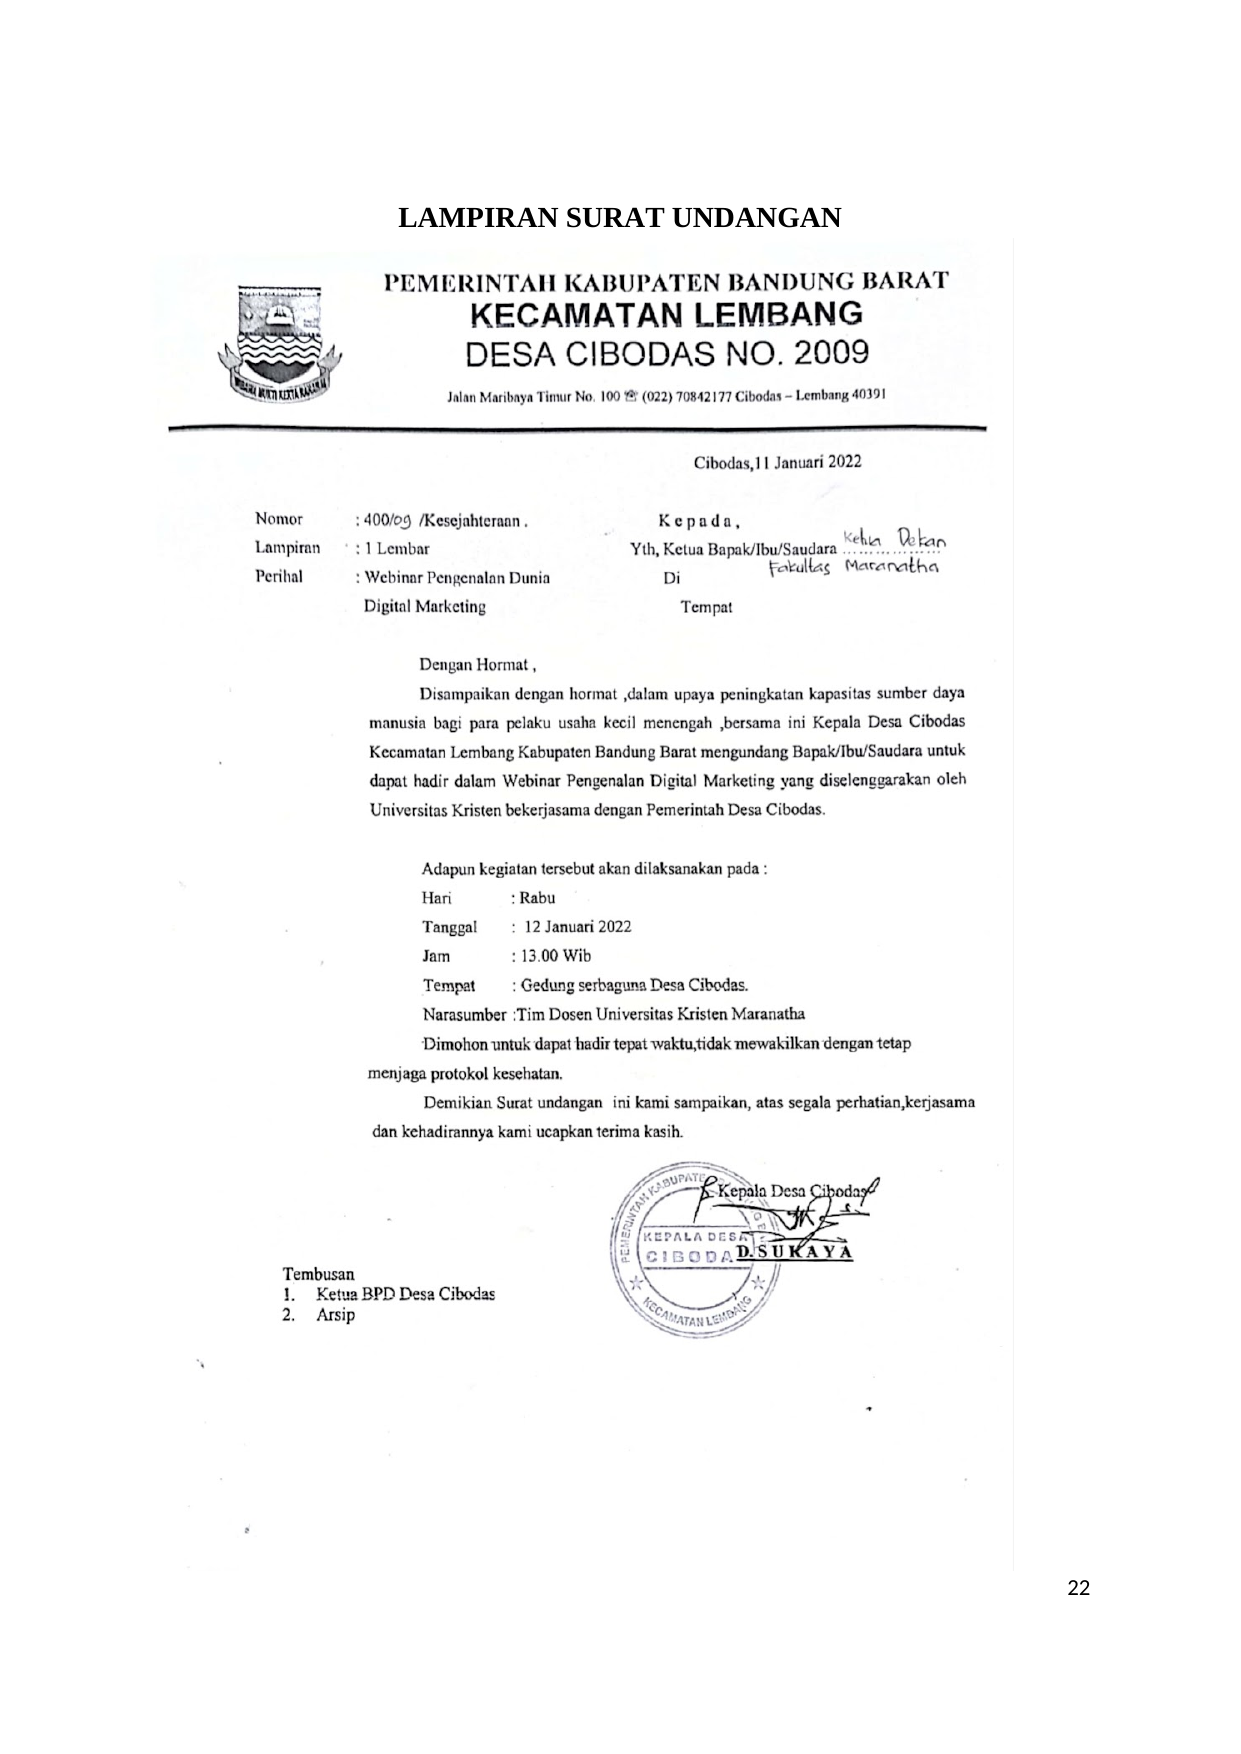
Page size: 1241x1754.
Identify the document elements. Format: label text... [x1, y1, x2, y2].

subtitle LAMPIRAN SURAT UNDANGAN [150, 200, 1090, 233]
picture [150, 238, 1014, 1571]
